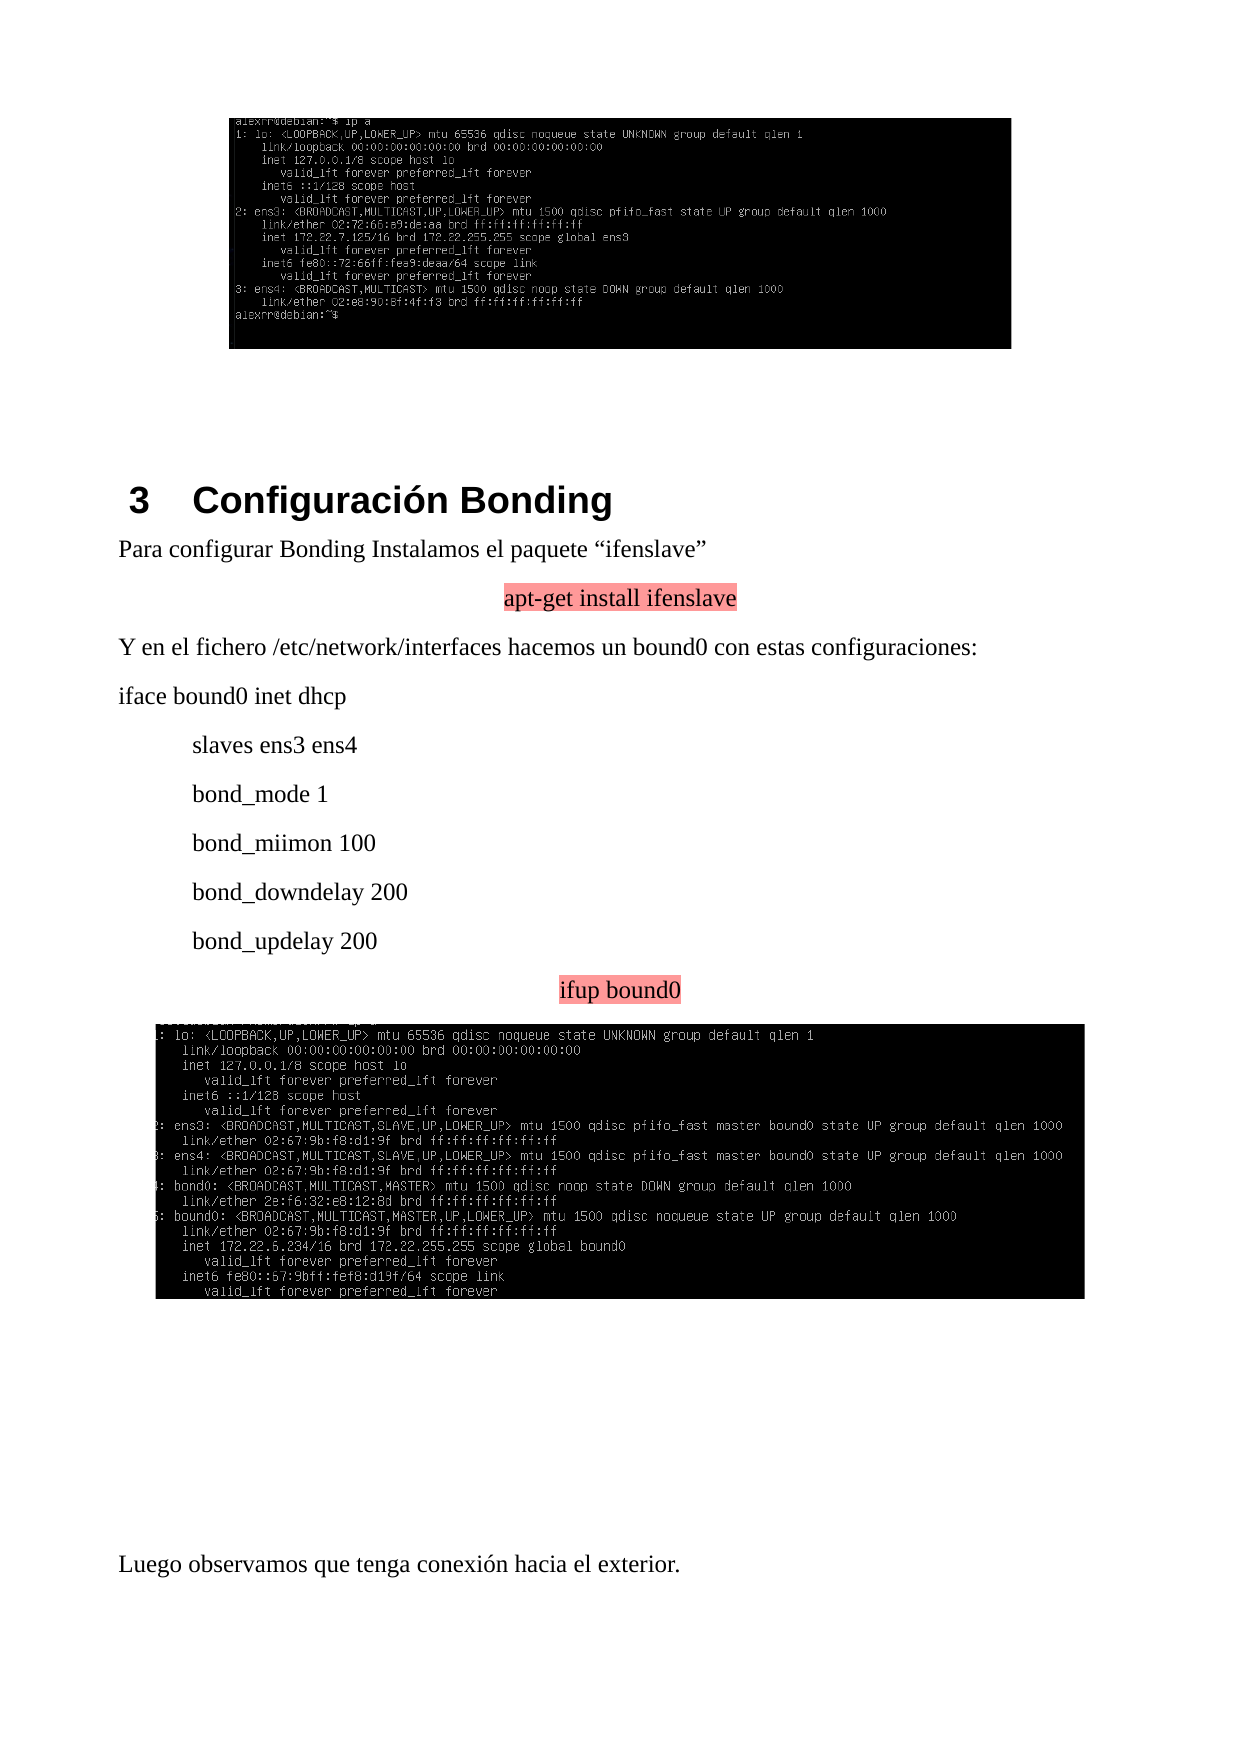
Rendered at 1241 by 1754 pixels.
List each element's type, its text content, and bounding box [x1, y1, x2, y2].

text iface bound0 inet dhcp [118, 681, 1122, 709]
picture [754, 1024, 1085, 1299]
text ifup bound0 [118, 975, 1122, 1004]
text Y en el fichero /etc/network/interfaces hacemos un bound0 con estas configuraciones: [118, 632, 1122, 661]
picture [229, 118, 284, 184]
text Luego observamos que tenga conexión hacia el exterior. [118, 1549, 1122, 1578]
subtitle Configuración Bonding [118, 477, 1122, 521]
text bond_mode 1 [118, 779, 1122, 808]
text bond_downdelay 200 [118, 877, 1122, 906]
text bond_updelay 200 [118, 926, 1122, 955]
text bond_miimon 100 [118, 828, 1122, 857]
text Para configurar Bonding Instalamos el paquete “ifenslave” [118, 534, 1122, 562]
text apt-get install ifenslave [118, 583, 1122, 611]
text slaves ens3 ens4 [118, 730, 1122, 759]
